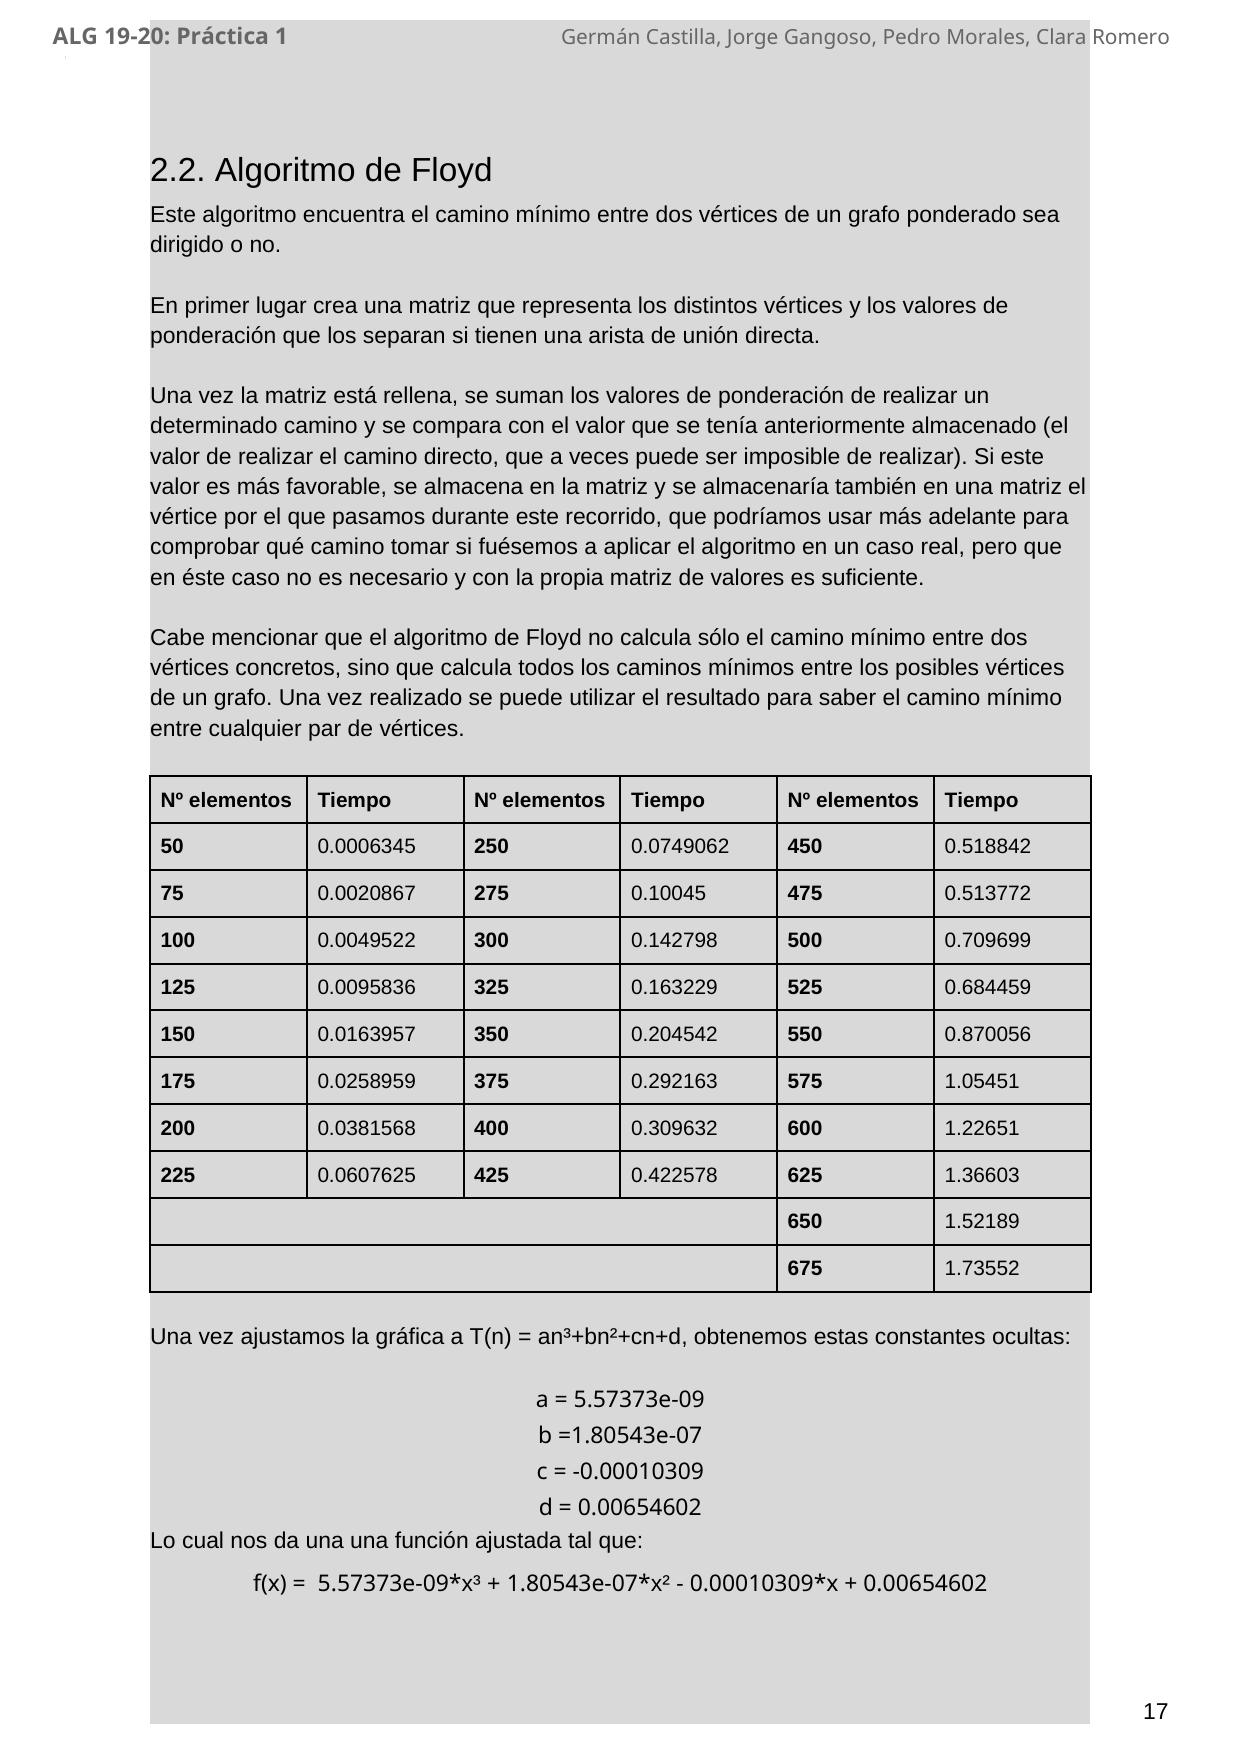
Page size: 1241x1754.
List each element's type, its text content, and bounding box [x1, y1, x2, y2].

table_cell 125 [151, 965, 306, 1009]
table_cell 300 [465, 918, 619, 962]
table_cell 0.0095836 [308, 965, 463, 1009]
table_cell 200 [151, 1105, 306, 1150]
text Una vez la matriz está rellena, se suman los valores de ponderación de realizar un determinado camino y se compara con el valor que se tenía anteriormente almacenado (el valor de realizar el camino directo, que a veces puede ser imposible de realizar). Si este valor es más favorable, se almacena en la matriz y se almacenaría también en una matriz el vértice por el que pasamos durante este recorrido, que podríamos usar más adelante para comprobar qué camino tomar si fuésemos a aplicar el algoritmo en un caso real, pero que en éste caso no es necesario y con la propia matriz de valores es suficiente. [150, 382, 1090, 590]
text Una vez ajustamos la gráfica a T(n) = an³+bn²+cn+d, obtenemos estas constantes ocultas: [150, 1323, 1090, 1349]
text c = -0.00010309 [150, 1455, 1090, 1486]
text a = 5.57373e-09 [150, 1383, 1090, 1414]
text f(x) = 5.57373e-09*x³ + 1.80543e-07*x² - 0.00010309*x + 0.00654602 [150, 1566, 1090, 1598]
table_cell 0.709699 [935, 918, 1090, 962]
table_header Nº elementos [151, 777, 306, 822]
table_cell 350 [465, 1011, 619, 1056]
text Cabe mencionar que el algoritmo de Floyd no calcula sólo el camino mínimo entre dos vértices concretos, sino que calcula todos los caminos mínimos entre los posibles vértices de un grafo. Una vez realizado se puede utilizar el resultado para saber el camino mínimo entre cualquier par de vértices. [150, 624, 1090, 741]
table_header Tiempo [621, 777, 776, 822]
table_cell 0.422578 [621, 1152, 776, 1197]
table_cell 0.292163 [621, 1058, 776, 1103]
table_header Tiempo [308, 777, 463, 822]
table_cell 500 [778, 918, 933, 962]
table_cell 0.142798 [621, 918, 776, 962]
table_cell 225 [151, 1152, 306, 1197]
table_cell 600 [778, 1105, 933, 1150]
table_cell 0.0163957 [308, 1011, 463, 1056]
table_cell 425 [465, 1152, 619, 1197]
table_cell 0.0749062 [621, 824, 776, 869]
table_cell 1.05451 [935, 1058, 1090, 1103]
table_cell 0.163229 [621, 965, 776, 1009]
table_cell 100 [151, 918, 306, 962]
table_cell 525 [778, 965, 933, 1009]
table_cell 0.0607625 [308, 1152, 463, 1197]
table_cell 0.204542 [621, 1011, 776, 1056]
text Este algoritmo encuentra el camino mínimo entre dos vértices de un grafo ponderado sea dirigido o no. [150, 201, 1090, 257]
table_cell 50 [151, 824, 306, 869]
table_cell 575 [778, 1058, 933, 1103]
table_cell 0.0020867 [308, 871, 463, 916]
table_cell 0.684459 [935, 965, 1090, 1009]
table_cell 1.36603 [935, 1152, 1090, 1197]
table_cell 375 [465, 1058, 619, 1103]
table_cell 0.309632 [621, 1105, 776, 1150]
table_cell 625 [778, 1152, 933, 1197]
table_cell 150 [151, 1011, 306, 1056]
table_cell 1.73552 [935, 1246, 1090, 1291]
table_header Nº elementos [778, 777, 933, 822]
table_cell 0.0006345 [308, 824, 463, 869]
table_cell 675 [778, 1246, 933, 1291]
table_cell 475 [778, 871, 933, 916]
text En primer lugar crea una matriz que representa los distintos vértices y los valores de ponderación que los separan si tienen una arista de unión directa. [150, 292, 1090, 348]
table_cell 1.22651 [935, 1105, 1090, 1150]
table_cell [151, 1246, 776, 1291]
table_cell 0.518842 [935, 824, 1090, 869]
table_cell 1.52189 [935, 1199, 1090, 1244]
table_cell 0.870056 [935, 1011, 1090, 1056]
table_cell 450 [778, 824, 933, 869]
table_cell 325 [465, 965, 619, 1009]
table_cell 650 [778, 1199, 933, 1244]
table_cell 175 [151, 1058, 306, 1103]
table_cell 75 [151, 871, 306, 916]
table_cell 275 [465, 871, 619, 916]
table_cell 0.0381568 [308, 1105, 463, 1150]
table_header Nº elementos [465, 777, 619, 822]
table_cell 0.0258959 [308, 1058, 463, 1103]
text b =1.80543e-07 [150, 1419, 1090, 1450]
table_cell 0.513772 [935, 871, 1090, 916]
table_cell 550 [778, 1011, 933, 1056]
table_cell 400 [465, 1105, 619, 1150]
table_cell 0.0049522 [308, 918, 463, 962]
table_header Tiempo [935, 777, 1090, 822]
table_cell 250 [465, 824, 619, 869]
text Lo cual nos da una una función ajustada tal que: [150, 1527, 1090, 1553]
table_cell [151, 1199, 776, 1244]
subtitle 2.2. Algoritmo de Floyd [150, 150, 1090, 188]
text d = 0.00654602 [150, 1491, 1090, 1522]
table_cell 0.10045 [621, 871, 776, 916]
